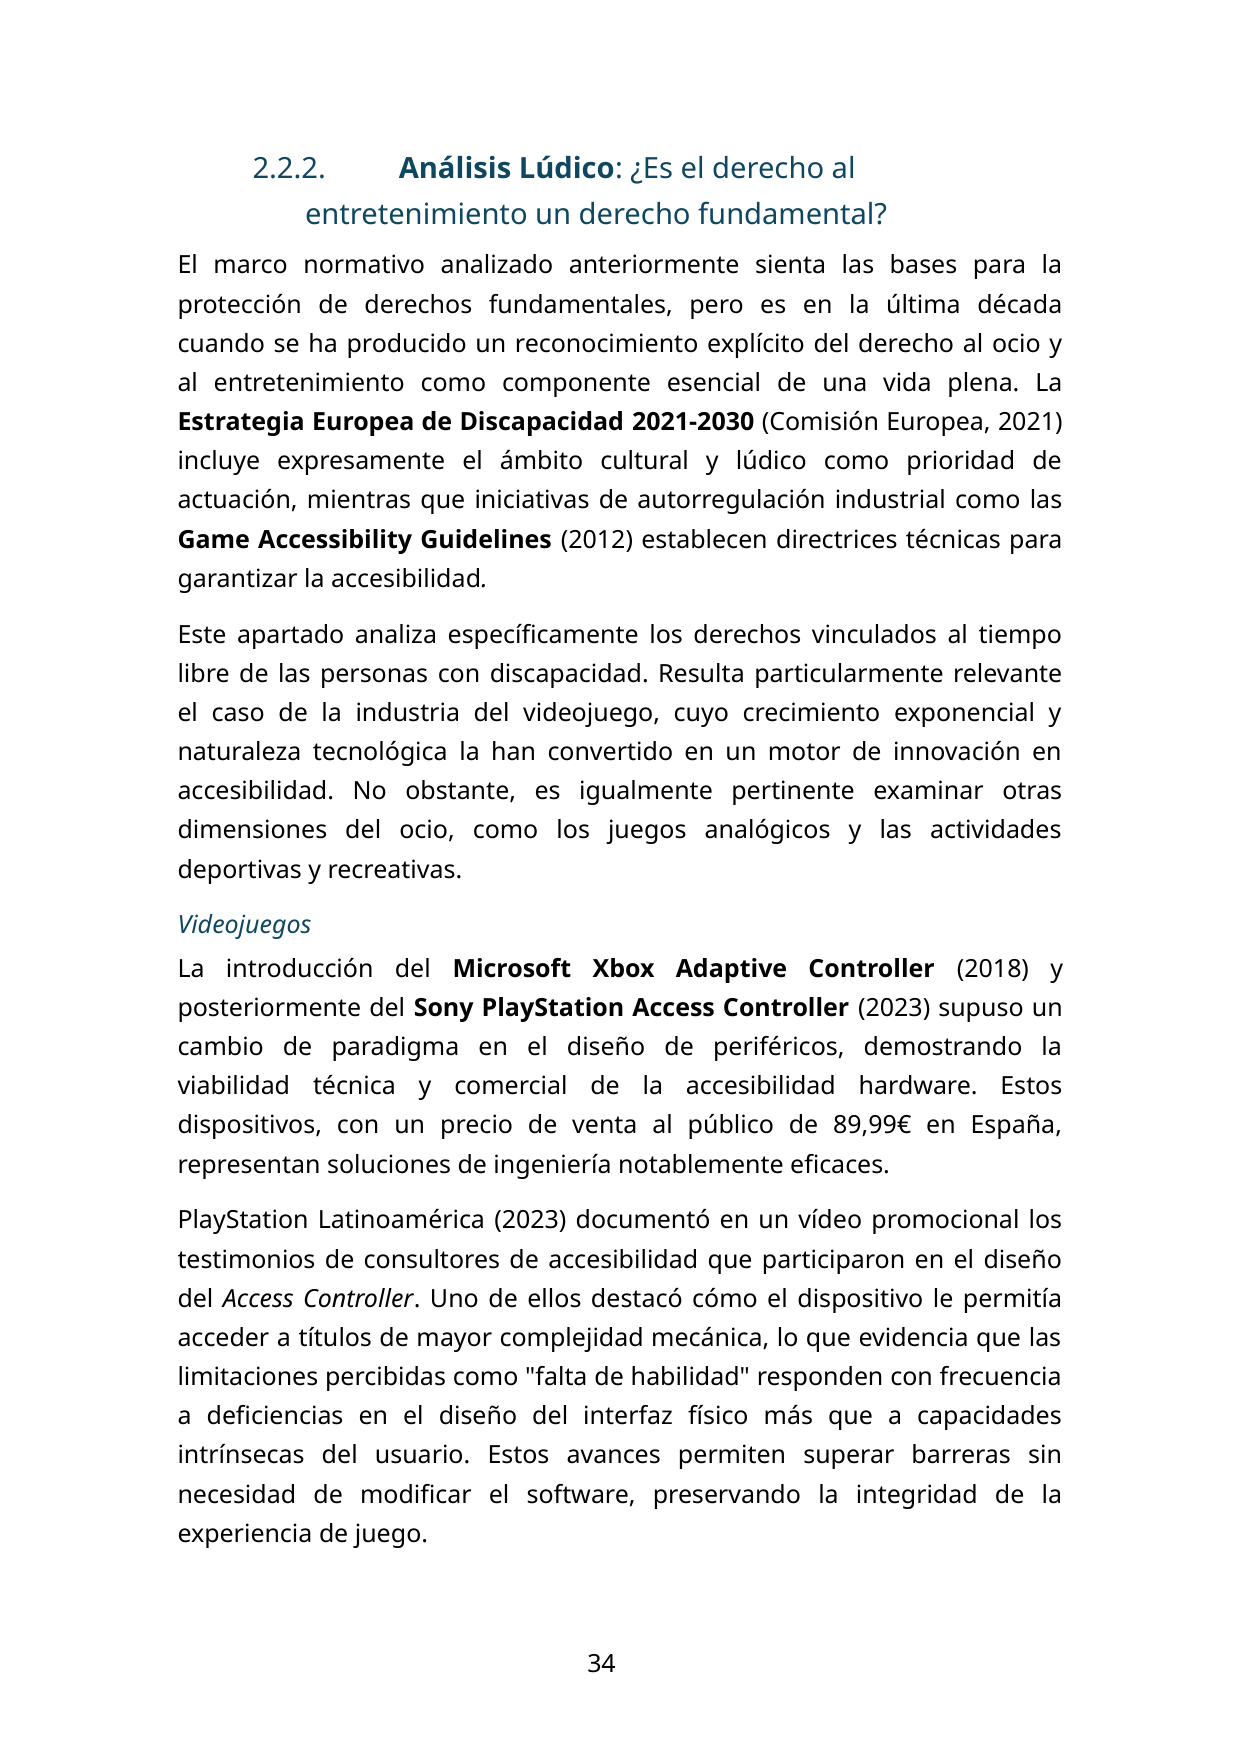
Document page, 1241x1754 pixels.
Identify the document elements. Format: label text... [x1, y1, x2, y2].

subtitle Videojuegos [177, 907, 1063, 941]
subtitle Análisis Lúdico: ¿Es el derecho al entretenimiento un derecho fundamental? [252, 148, 1063, 233]
text Este apartado analiza específicamente los derechos vinculados al tiempo libre de las personas con discapacidad. Resulta particularmente relevante el caso de la industria del videojuego, cuyo crecimiento exponencial y naturaleza tecnológica la han convertido en un motor de innovación en accesibilidad. No obstante, es igualmente pertinente examinar otras dimensiones del ocio, como los juegos analógicos y las actividades deportivas y recreativas. [177, 616, 1063, 885]
text La introducción del Microsoft Xbox Adaptive Controller (2018) y posteriormente del Sony PlayStation Access Controller (2023) supuso un cambio de paradigma en el diseño de periféricos, demostrando la viabilidad técnica y comercial de la accesibilidad hardware. Estos dispositivos, con un precio de venta al público de 89,99€ en España, representan soluciones de ingeniería notablemente eficaces. [177, 951, 1063, 1180]
text PlayStation Latinoamérica (2023) documentó en un vídeo promocional los testimonios de consultores de accesibilidad que participaron en el diseño del Access Controller. Uno de ellos destacó cómo el dispositivo le permitía acceder a títulos de mayor complejidad mecánica, lo que evidencia que las limitaciones percibidas como "falta de habilidad" responden con frecuencia a deficiencias en el diseño del interfaz físico más que a capacidades intrínsecas del usuario. Estos avances permiten superar barreras sin necesidad de modificar el software, preservando la integridad de la experiencia de juego. [177, 1202, 1063, 1549]
text El marco normativo analizado anteriormente sienta las bases para la protección de derechos fundamentales, pero es en la última década cuando se ha producido un reconocimiento explícito del derecho al ocio y al entretenimiento como componente esencial de una vida plena. La Estrategia Europea de Discapacidad 2021-2030 (Comisión Europea, 2021) incluye expresamente el ámbito cultural y lúdico como prioridad de actuación, mientras que iniciativas de autorregulación industrial como las Game Accessibility Guidelines (2012) establecen directrices técnicas para garantizar la accesibilidad. [177, 247, 1063, 594]
